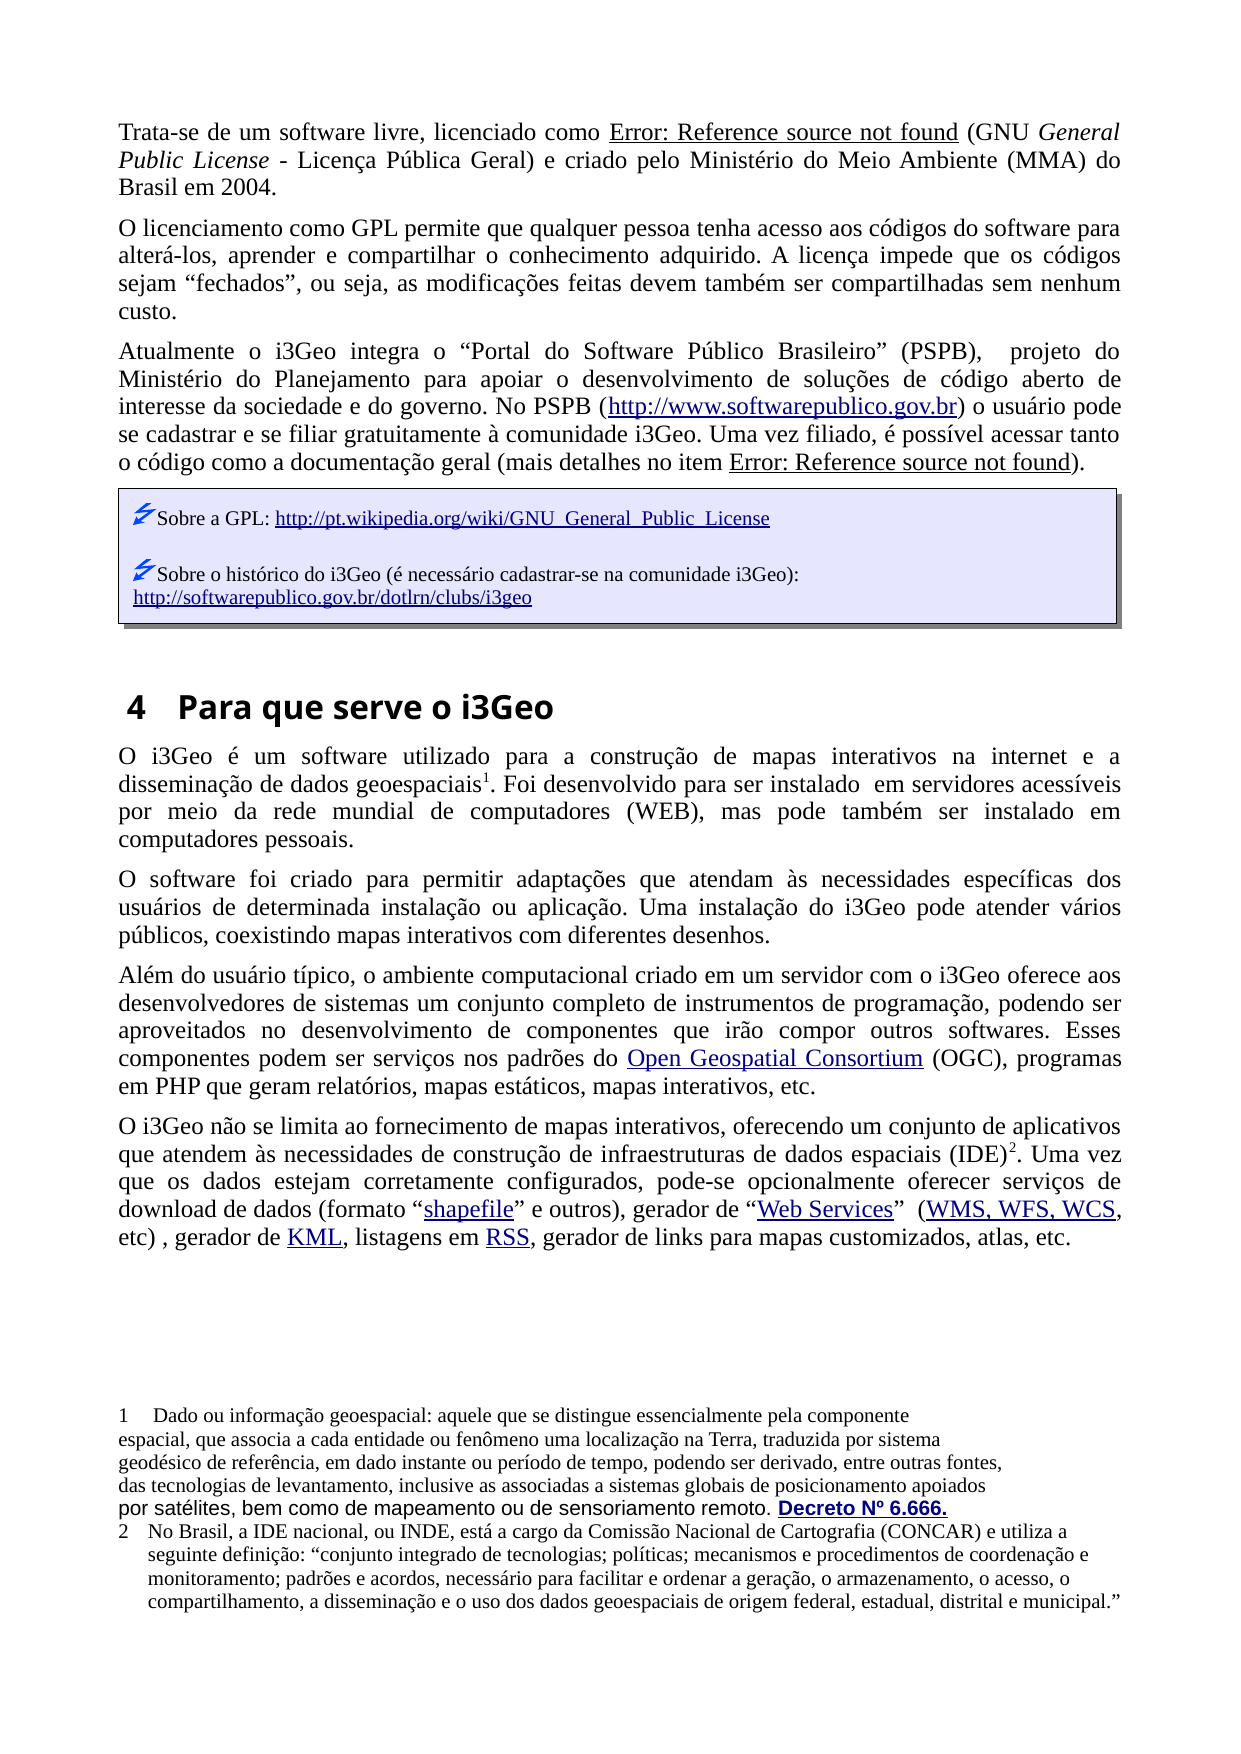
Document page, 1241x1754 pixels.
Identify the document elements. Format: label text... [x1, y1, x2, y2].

text geodésico de referência, em dado instante ou período de tempo, podendo ser derivado, entre outras fontes, [118, 1451, 1122, 1474]
text Sobre o histórico do i3Geo (é necessário cadastrar-se na comunidade i3Geo): http://softwarepublico.gov.br/dotlrn/clubs/i3geo [119, 544, 1116, 623]
text O i3Geo é um software utilizado para a construção de mapas interativos na internet e a disseminação de dados geoespaciais. Foi desenvolvido para ser instalado em servidores acessíveis por meio da rede mundial de computadores (WEB), mas pode também ser instalado em computadores pessoais. [118, 742, 1122, 853]
text O i3Geo não se limita ao fornecimento de mapas interativos, oferecendo um conjunto de aplicativos que atendem às necessidades de construção de infraestruturas de dados espaciais (IDE). Uma vez que os dados estejam corretamente configurados, pode-se opcionalmente oferecer serviços de download de dados (formato “shapefile” e outros), gerador de “Web Services” (WMS, WFS, WCS, etc) , gerador de KML, listagens em RSS, gerador de links para mapas customizados, atlas, etc. [118, 1112, 1122, 1251]
text das tecnologias de levantamento, inclusive as associadas a sistemas globais de posicionamento apoiados [118, 1474, 1122, 1497]
subtitle Para que serve o i3Geo [118, 684, 1122, 729]
text A sigla “i3Geo” significa “Interface Integrada para Internet de Ferramentas de Geoprocessamento”. Trata-se de um software livre, licenciado como Erro: Origem da referência não encontrada (GNU General Public License - Licença Pública Geral) e criado pelo Ministério do Meio Ambiente (MMA) do Brasil em 2004. [118, 118, 1122, 201]
text O software foi criado para permitir adaptações que atendam às necessidades específicas dos usuários de determinada instalação ou aplicação. Uma instalação do i3Geo pode atender vários públicos, coexistindo mapas interativos com diferentes desenhos. [118, 865, 1122, 948]
text por satélites, bem como de mapeamento ou de sensoriamento remoto. Decreto Nº 6.666. [118, 1497, 1122, 1520]
text Dado ou informação geoespacial: aquele que se distingue essencialmente pela componente [118, 1404, 1122, 1427]
text Atualmente o i3Geo integra o “Portal do Software Público Brasileiro” (PSPB), projeto do Ministério do Planejamento para apoiar o desenvolvimento de soluções de código aberto de interesse da sociedade e do governo. No PSPB (http://www.softwarepublico.gov.br) o usuário pode se cadastrar e se filiar gratuitamente à comunidade i3Geo. Uma vez filiado, é possível acessar tanto o código como a documentação geral (mais detalhes no item Erro: Origem da referência não encontrada). [118, 337, 1122, 476]
text Além do usuário típico, o ambiente computacional criado em um servidor com o i3Geo oferece aos desenvolvedores de sistemas um conjunto completo de instrumentos de programação, podendo ser aproveitados no desenvolvimento de componentes que irão compor outros softwares. Esses componentes podem ser serviços nos padrões do Open Geospatial Consortium (OGC), programas em PHP que geram relatórios, mapas estáticos, mapas interativos, etc. [118, 961, 1122, 1099]
text Sobre a GPL: http://pt.wikipedia.org/wiki/GNU_General_Public_License [119, 489, 1116, 529]
text espacial, que associa a cada entidade ou fenômeno uma localização na Terra, traduzida por sistema [118, 1427, 1122, 1451]
text No Brasil, a IDE nacional, ou INDE, está a cargo da Comissão Nacional de Cartografia (CONCAR) e utiliza a seguinte definição: “conjunto integrado de tecnologias; políticas; mecanismos e procedimentos de coordenação e monitoramento; padrões e acordos, necessário para facilitar e ordenar a geração, o armazenamento, o acesso, o compartilhamento, a disseminação e o uso dos dados geoespaciais de origem federal, estadual, distrital e municipal.” [118, 1520, 1122, 1613]
text O licenciamento como GPL permite que qualquer pessoa tenha acesso aos códigos do software para alterá-los, aprender e compartilhar o conhecimento adquirido. A licença impede que os códigos sejam “fechados”, ou seja, as modificações feitas devem também ser compartilhadas sem nenhum custo. [118, 214, 1122, 324]
